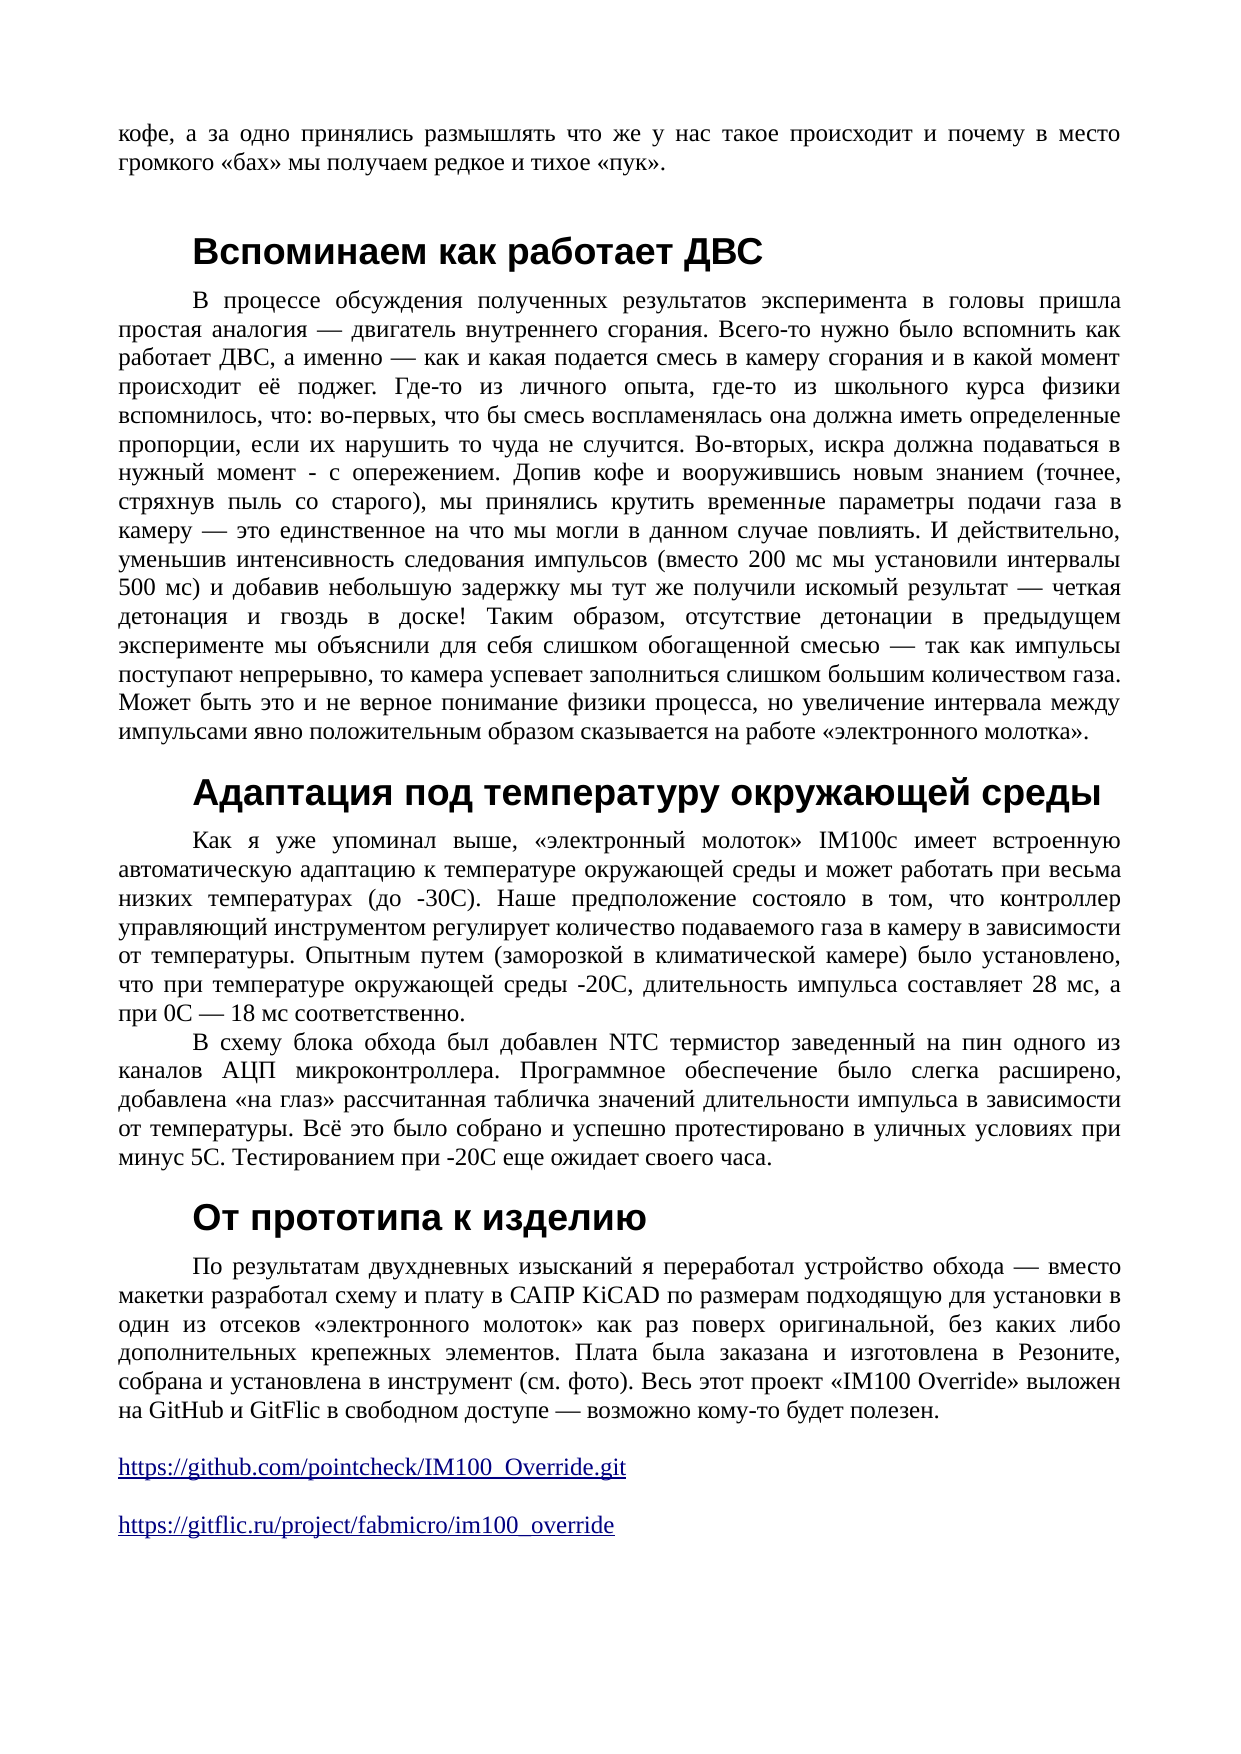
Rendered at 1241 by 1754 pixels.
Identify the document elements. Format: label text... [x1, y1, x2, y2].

text кофе, а за одно принялись размышлять что же у нас такое происходит и почему в место громкого «бах» мы получаем редкое и тихое «пук». [118, 118, 1122, 176]
text В схему блока обхода был добавлен NTC термистор заведенный на пин одного из каналов АЦП микроконтроллера. Программное обеспечение было слегка расширено, добавлена «на глаз» рассчитанная табличка значений длительности импульса в зависимости от температуры. Всё это было собрано и успешно протестировано в уличных условиях при минус 5С. Тестированием при -20С еще ожидает своего часа. [118, 1027, 1122, 1171]
text Как я уже упоминал выше, «электронный молоток» IM100c имеет встроенную автоматическую адаптацию к температуре окружающей среды и может работать при весьма низких температурах (до -30С). Наше предположение состояло в том, что контроллер управляющий инструментом регулирует количество подаваемого газа в камеру в зависимости от температуры. Опытным путем (заморозкой в климатической камере) было установлено, что при температуре окружающей среды -20С, длительность импульса составляет 28 мс, а при 0С — 18 мс соответственно. [118, 826, 1122, 1027]
text В процессе обсуждения полученных результатов эксперимента в головы пришла простая аналогия — двигатель внутреннего сгорания. Всего-то нужно было вспомнить как работает ДВС, а именно — как и какая подается смесь в камеру сгорания и в какой момент происходит её поджег. Где-то из личного опыта, где-то из школьного курса физики вспомнилось, что: во-первых, что бы смесь воспламенялась она должна иметь определенные пропорции, если их нарушить то чуда не случится. Во-вторых, искра должна подаваться в нужный момент - с опережением. Допив кофе и вооружившись новым знанием (точнее, стряхнув пыль со старого), мы принялись крутить временные параметры подачи газа в камеру — это единственное на что мы могли в данном случае повлиять. И действительно, уменьшив интенсивность следования импульсов (вместо 200 мс мы установили интервалы 500 мс) и добавив небольшую задержку мы тут же получили искомый результат — четкая детонация и гвоздь в доске! Таким образом, отсутствие детонации в предыдущем эксперименте мы объяснили для себя слишком обогащенной смесью — так как импульсы поступают непрерывно, то камера успевает заполниться слишком большим количеством газа. Может быть это и не верное понимание физики процесса, но увеличение интервала между импульсами явно положительным образом сказывается на работе «электронного молотка». [118, 285, 1122, 745]
subtitle Адаптация под температуру окружающей среды [118, 770, 1122, 813]
text По результатам двухдневных изысканий я переработал устройство обхода — вместо макетки разработал схему и плату в САПР KiCAD по размерам подходящую для установки в один из отсеков «электронного молоток» как раз поверх оригинальной, без каких либо дополнительных крепежных элементов. Плата была заказана и изготовлена в Резоните, собрана и установлена в инструмент (см. фото). Весь этот проект «IM100 Override» выложен на GitHub и GitFlic в свободном доступе — возможно кому-то будет полезен. [118, 1251, 1122, 1424]
text https://github.com/pointcheck/IM100_Override.git [118, 1452, 1122, 1481]
subtitle От прототипа к изделию [118, 1196, 1122, 1239]
text https://gitflic.ru/project/fabmicro/im100_override [118, 1510, 1122, 1539]
subtitle Вспоминаем как работает ДВС [118, 229, 1122, 272]
